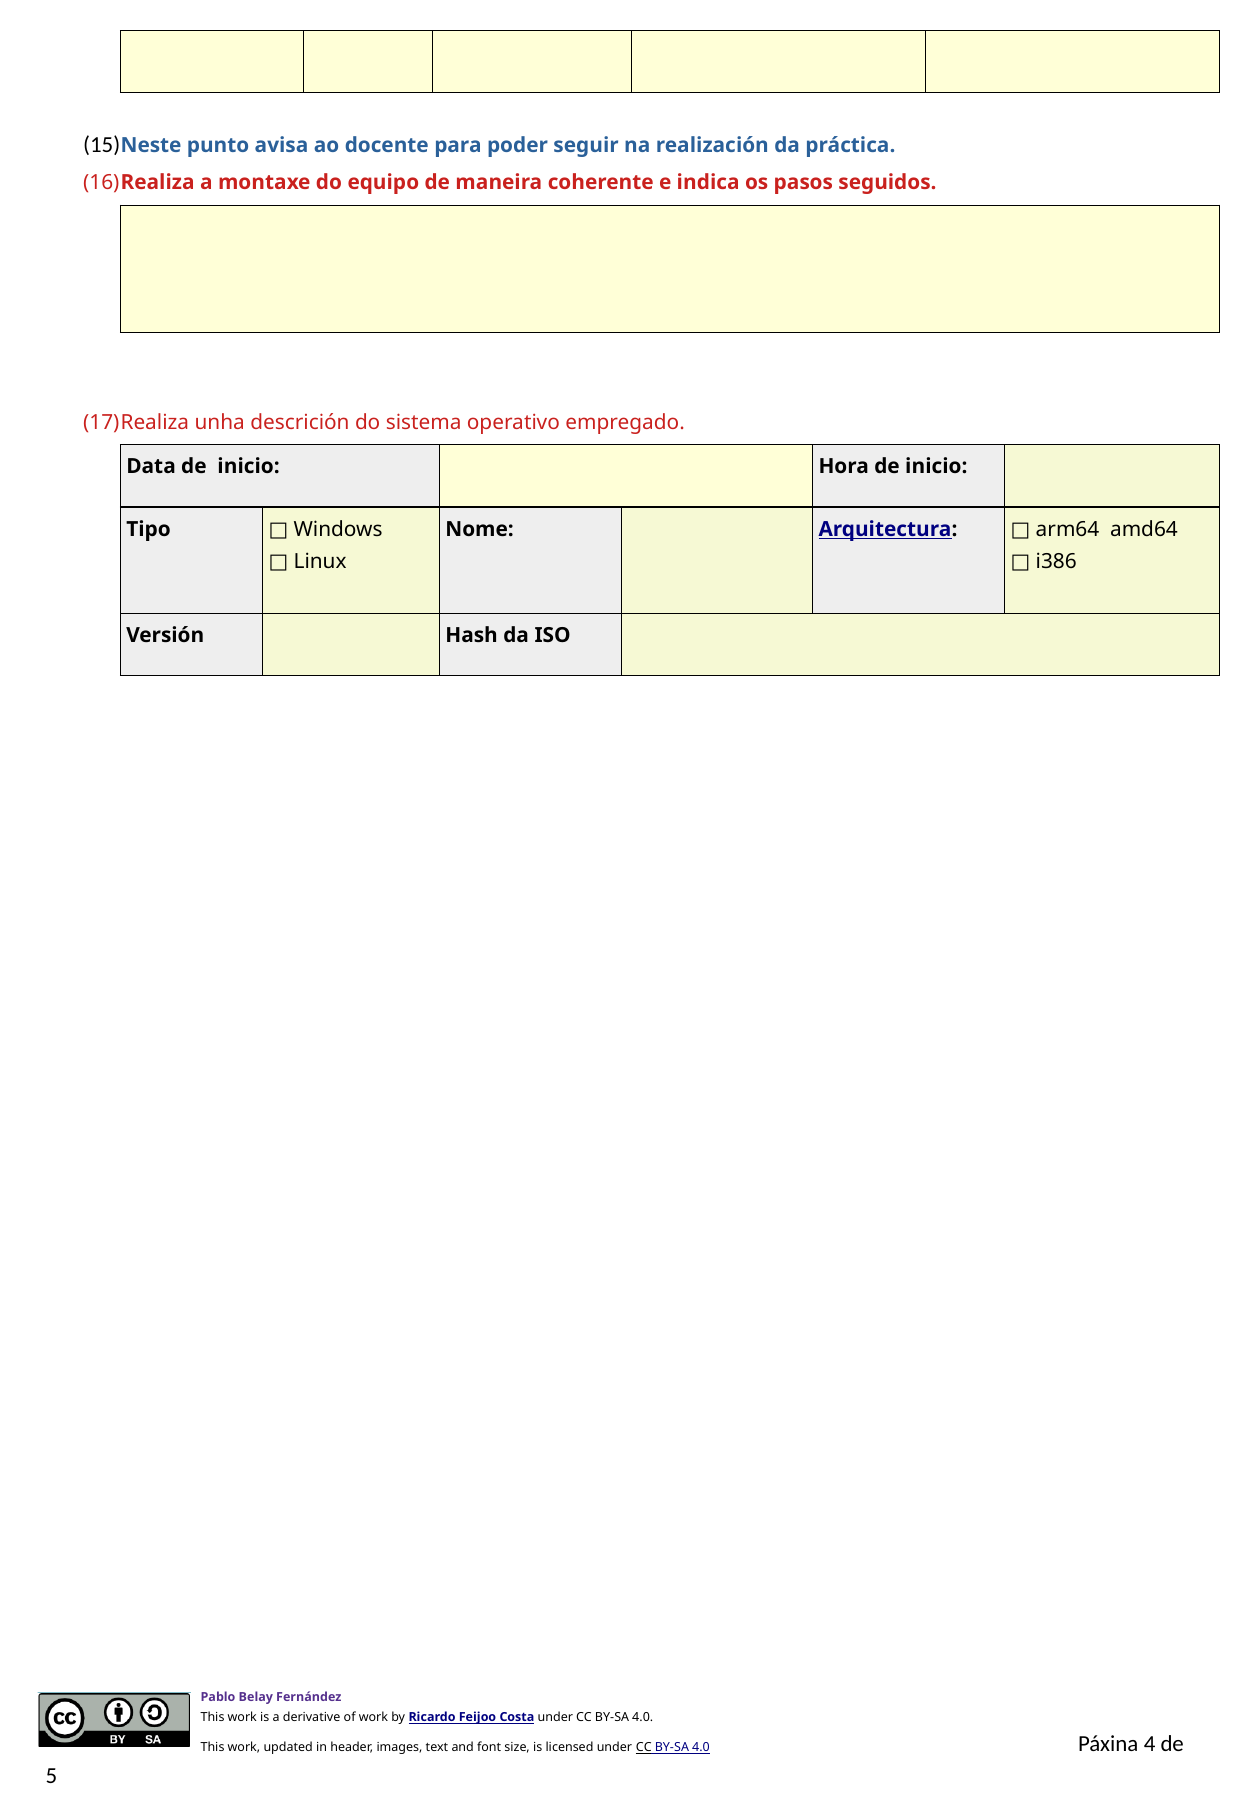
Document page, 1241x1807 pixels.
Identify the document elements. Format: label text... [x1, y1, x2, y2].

table_cell [121, 31, 303, 92]
table_cell Versión [121, 614, 262, 675]
table_cell [433, 31, 631, 92]
table_header [1005, 445, 1219, 506]
table_header Nome: [440, 508, 621, 613]
table_cell Hash da ISO [440, 614, 621, 675]
picture [37, 1691, 191, 1749]
table_header Data de inicio: [121, 445, 439, 506]
table_header Tipo [121, 508, 262, 613]
table_cell [632, 31, 925, 92]
table_header [622, 508, 812, 613]
table_cell [263, 614, 439, 675]
table_header □ Windows □ Linux [263, 508, 439, 613]
table_header [121, 206, 1219, 332]
table_header Arquitectura: [813, 508, 1004, 613]
list Neste punto avisa ao docente para poder seguir na realización da práctica. [83, 130, 1197, 158]
list Realiza unha descrición do sistema operativo empregado. [83, 407, 1197, 435]
table_cell [304, 31, 432, 92]
table_cell [622, 614, 1219, 675]
table_header Hora de inicio: [813, 445, 1004, 506]
list Realiza a montaxe do equipo de maneira coherente e indica os pasos seguidos. [83, 167, 1197, 196]
table_header □ arm64 amd64 □ i386 [1005, 508, 1219, 613]
table_header [440, 445, 812, 506]
table_cell [926, 31, 1219, 92]
